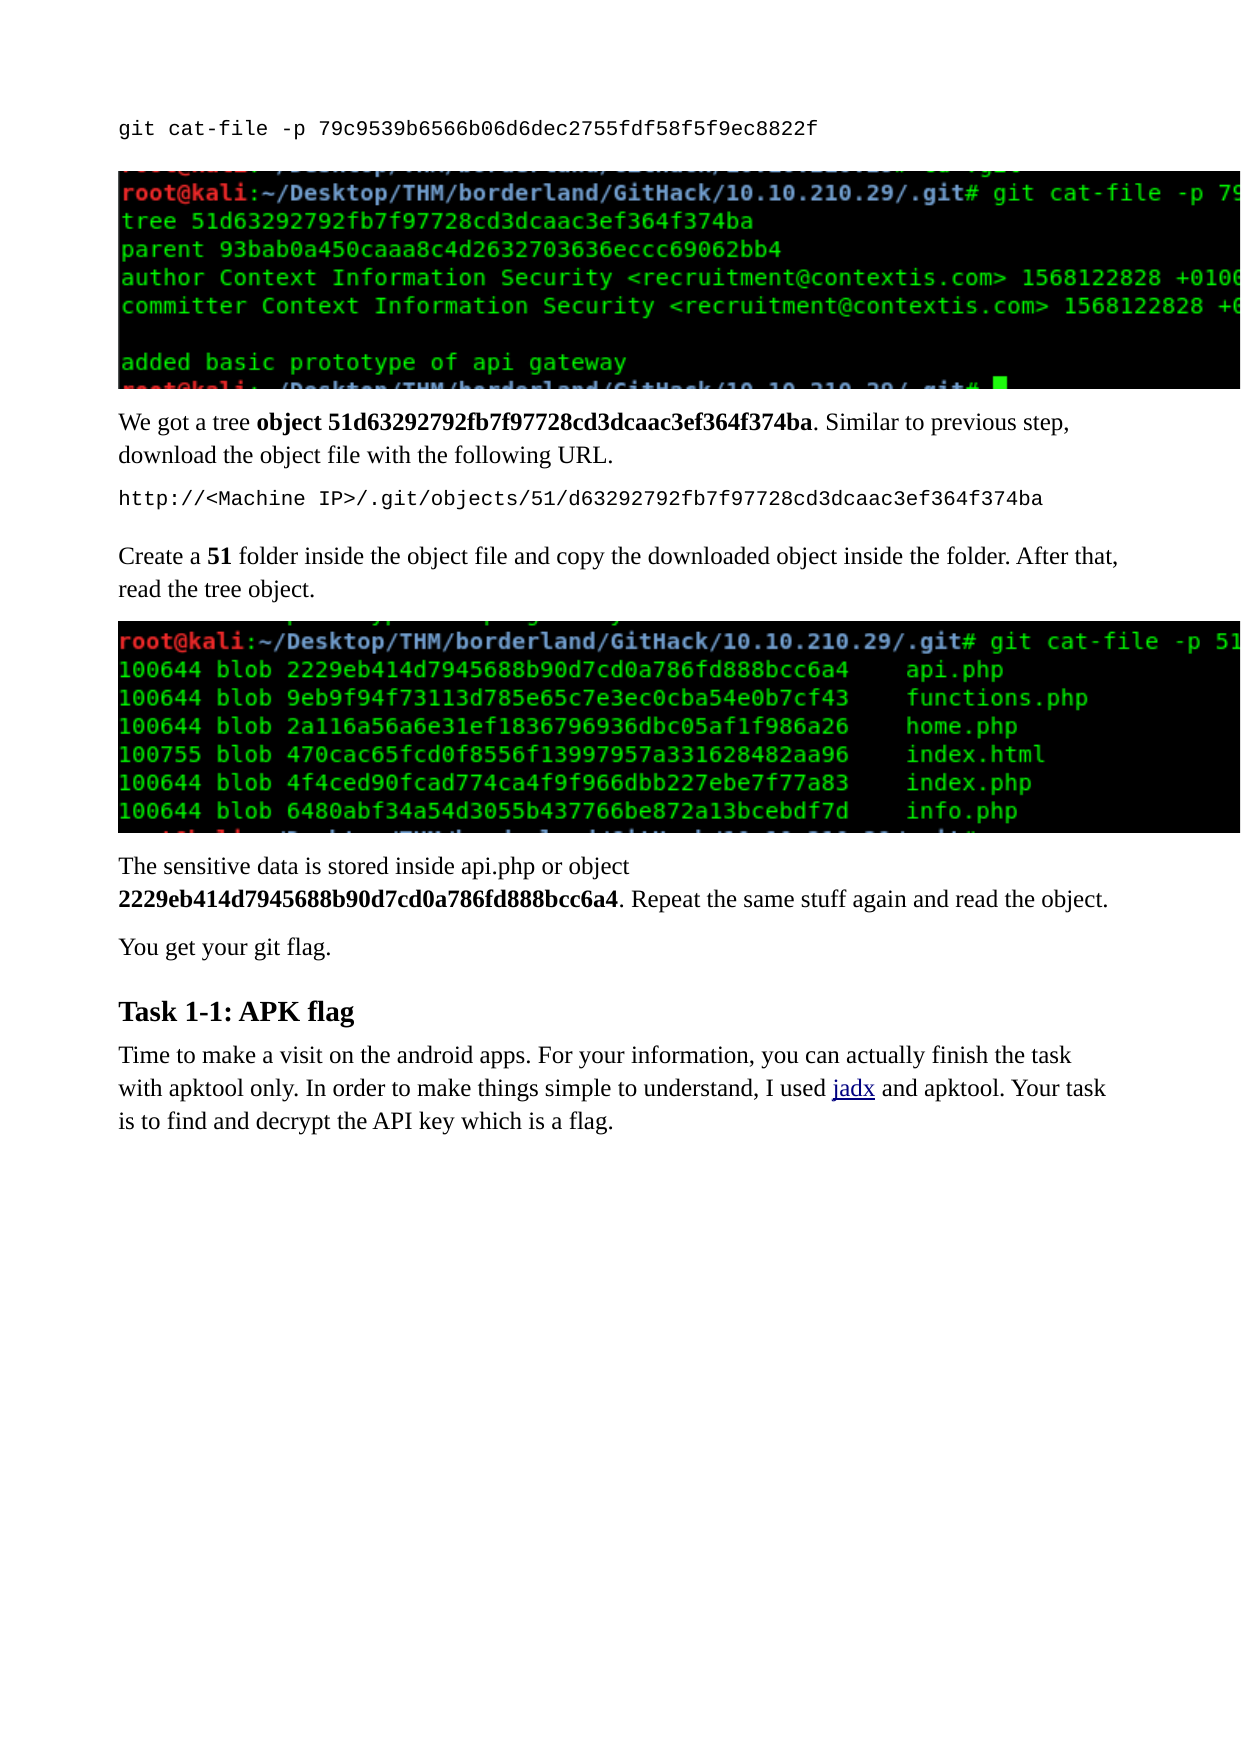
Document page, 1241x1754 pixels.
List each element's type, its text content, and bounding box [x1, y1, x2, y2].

text Time to make a visit on the android apps. For your information, you can actually finish the task with apktool only. In order to make things simple to understand, I used jadx and apktool. Your task is to find and decrypt the API key which is a flag. [118, 1040, 1122, 1135]
text The sensitive data is stored inside api.php or object 2229eb414d7945688b90d7cd0a786fd888bcc6a4. Repeat the same stuff again and read the object. [118, 851, 1122, 913]
text You get your git flag. [118, 932, 1122, 961]
picture [118, 621, 1241, 833]
text http://<Machine IP>/.git/objects/51/d63292792fb7f97728cd3dcaac3ef364f374ba [118, 488, 1122, 512]
text Create a 51 folder inside the object file and copy the downloaded object inside the folder. After that, read the tree object. [118, 541, 1122, 603]
text git cat-file -p 79c9539b6566b06d6dec2755fdf58f5f9ec8822f [118, 118, 1122, 142]
text We got a tree object 51d63292792fb7f97728cd3dcaac3ef364f374ba. Similar to previous step, download the object file with the following URL. [118, 407, 1122, 469]
subtitle Task 1-1: APK flag [118, 994, 1122, 1028]
picture [118, 171, 1241, 389]
